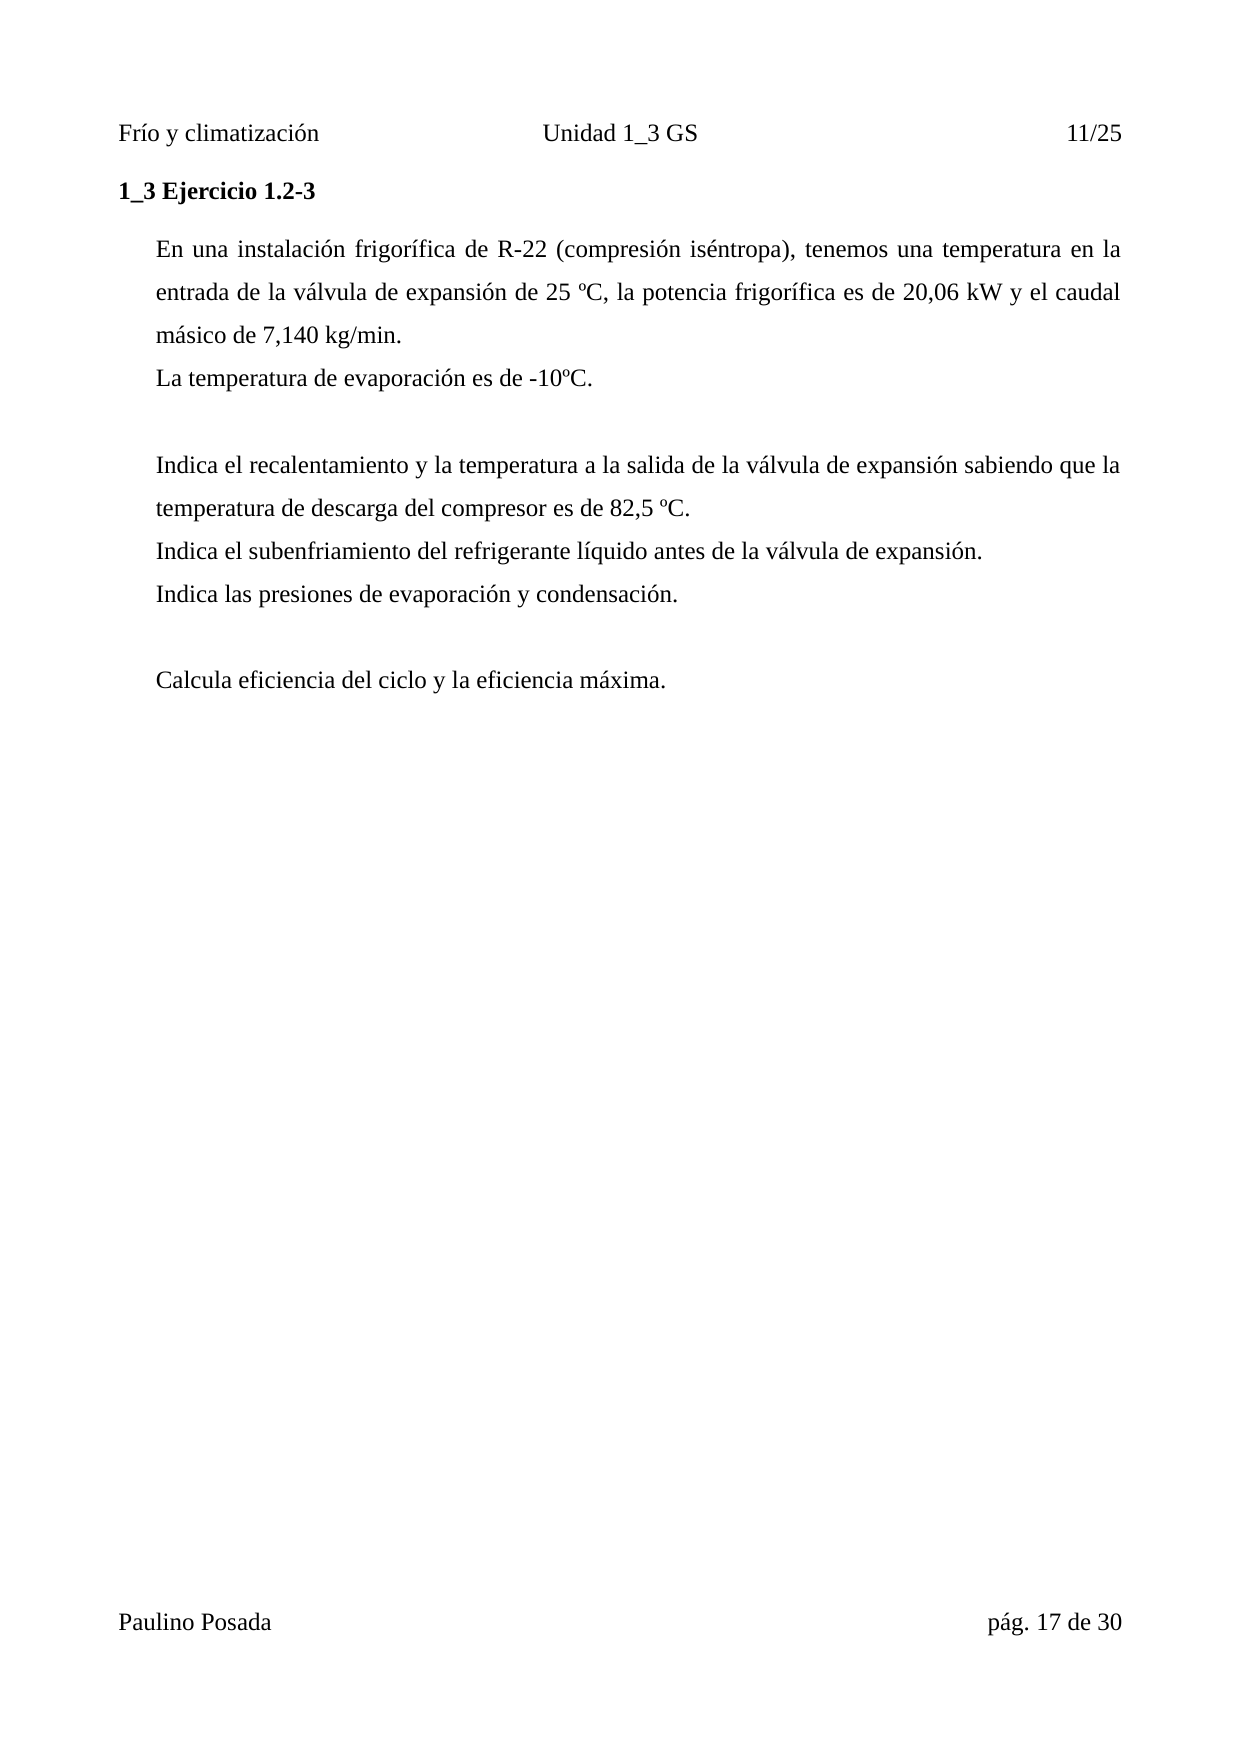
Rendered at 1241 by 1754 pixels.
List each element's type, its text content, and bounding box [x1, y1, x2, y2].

text Indica el subenfriamiento del refrigerante líquido antes de la válvula de expansión. [156, 536, 1122, 565]
text En una instalación frigorífica de R-22 (compresión iséntropa), tenemos una temperatura en la entrada de la válvula de expansión de 25 ºC, la potencia frigorífica es de 20,06 kW y el caudal másico de 7,140 kg/min. [156, 234, 1122, 349]
text 1_3 Ejercicio 1.2-3 [118, 176, 1122, 205]
text Calcula eficiencia del ciclo y la eficiencia máxima. [156, 665, 1122, 694]
text Indica el recalentamiento y la temperatura a la salida de la válvula de expansión sabiendo que la temperatura de descarga del compresor es de 82,5 ºC. [156, 450, 1122, 522]
text La temperatura de evaporación es de -10ºC. [156, 363, 1122, 392]
text Indica las presiones de evaporación y condensación. [156, 579, 1122, 608]
